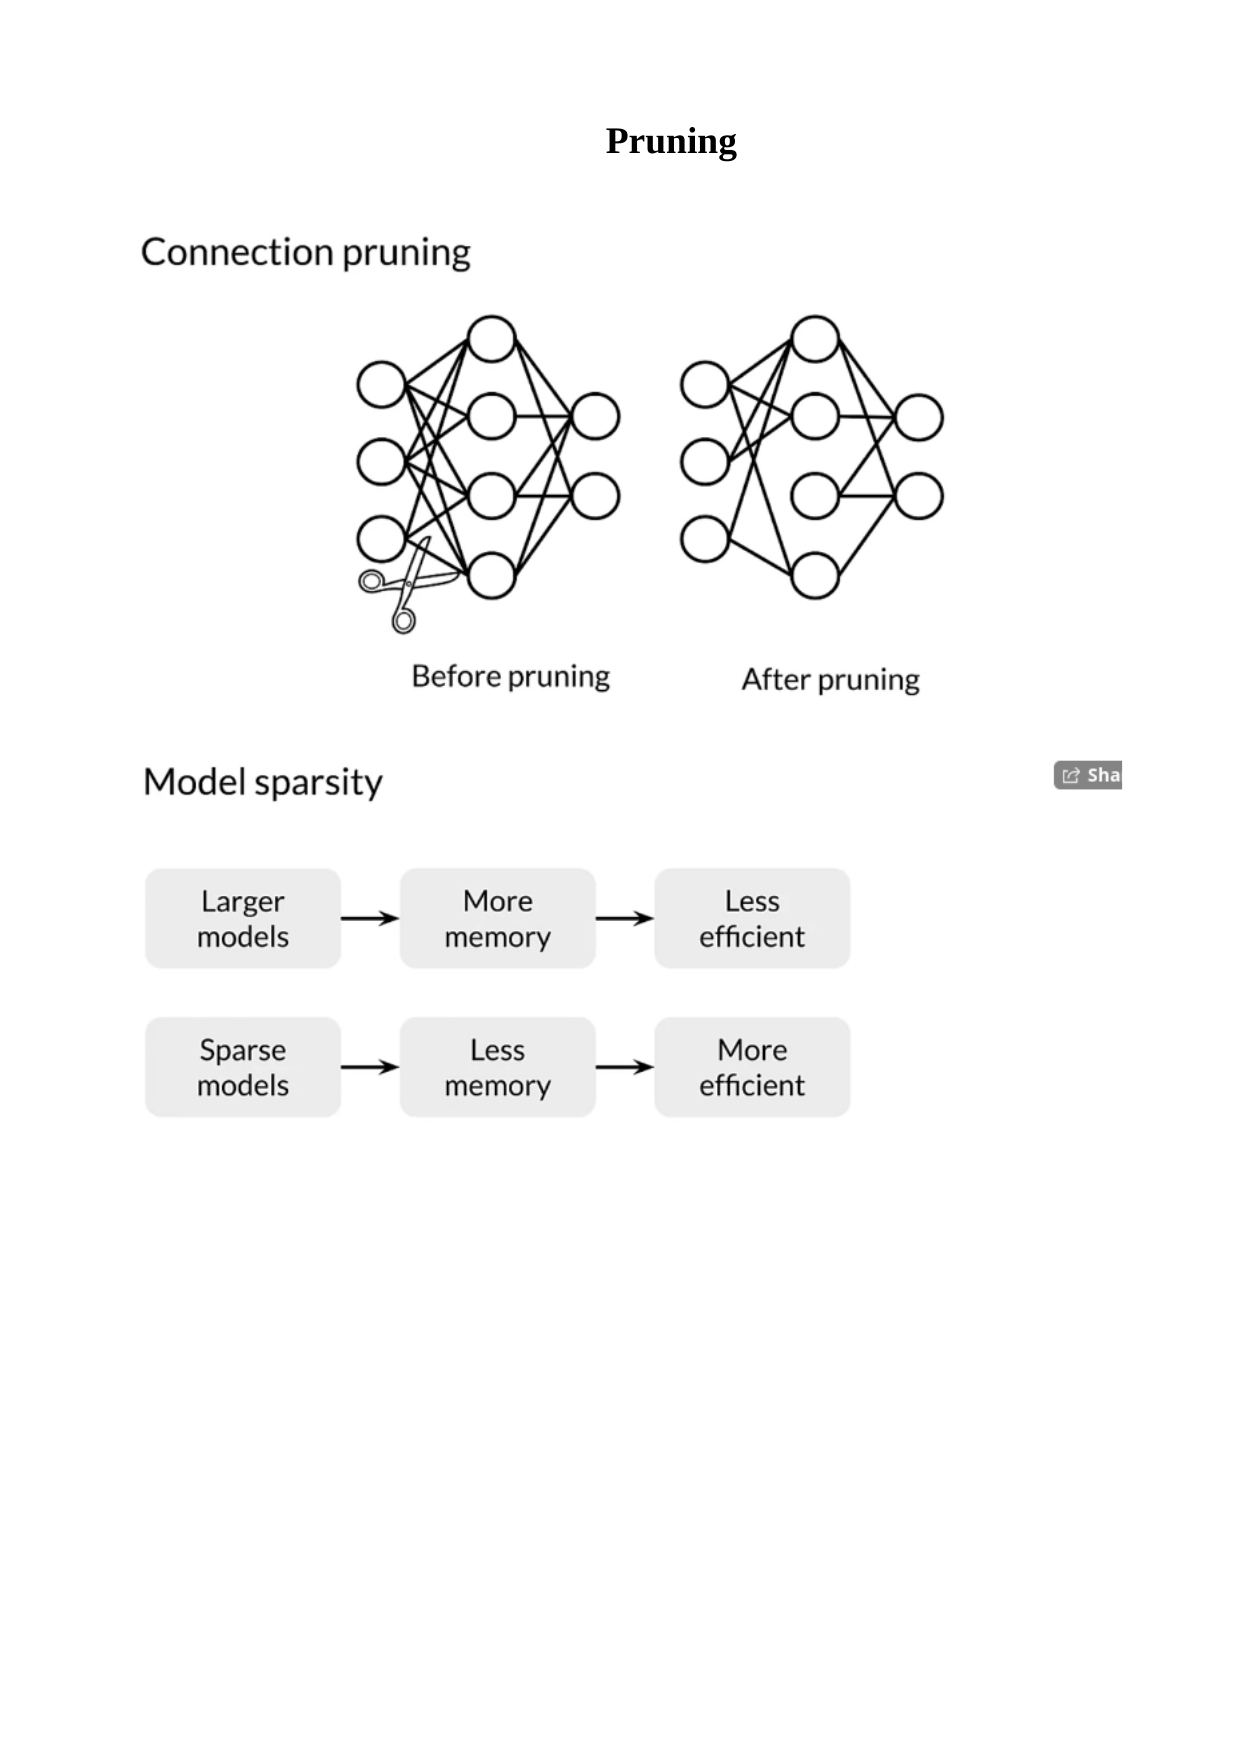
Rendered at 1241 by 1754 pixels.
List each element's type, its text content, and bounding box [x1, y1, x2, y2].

picture [118, 221, 1123, 706]
subtitle Pruning [118, 118, 1122, 161]
picture [118, 757, 1123, 1141]
